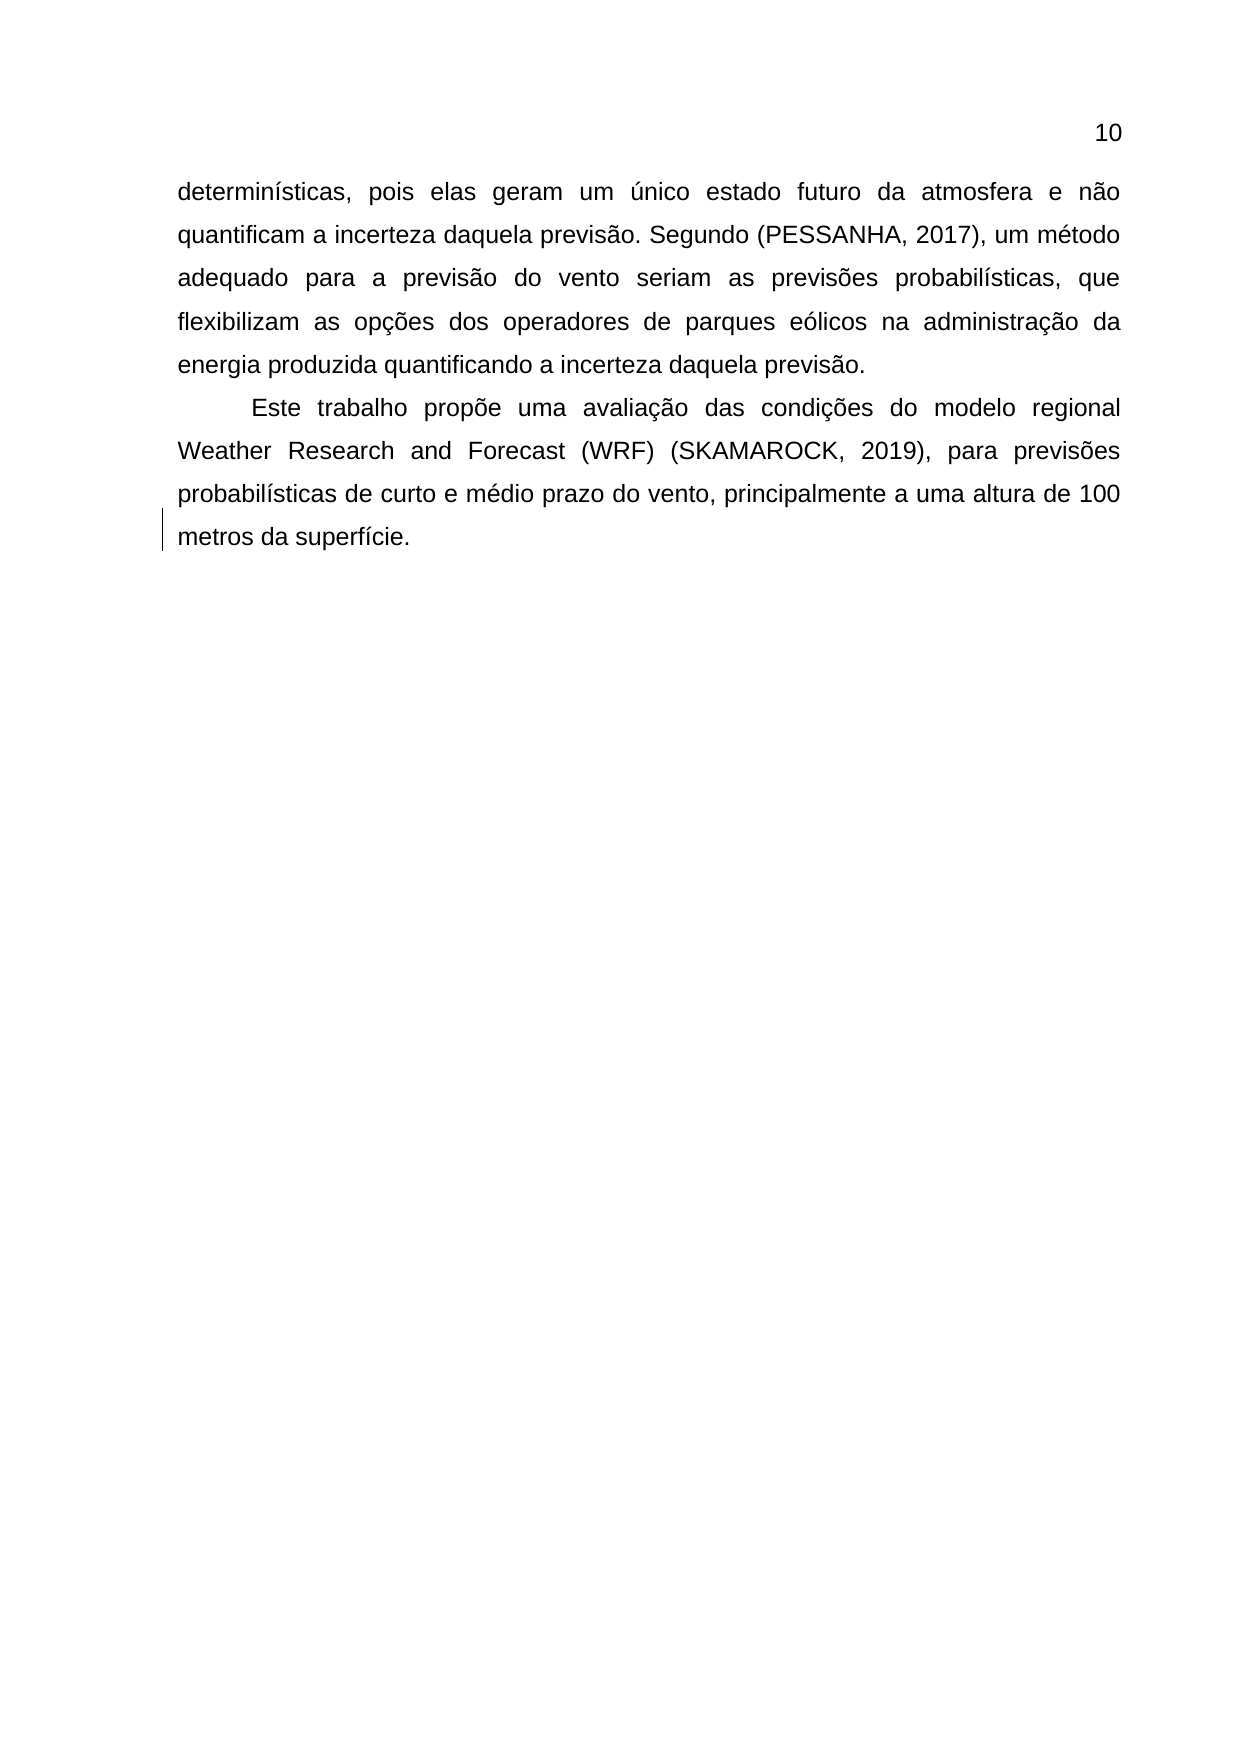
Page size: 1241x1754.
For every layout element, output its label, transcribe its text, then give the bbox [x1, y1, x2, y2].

text determinísticas, pois elas geram um único estado futuro da atmosfera e não quantificam a incerteza daquela previsão. Segundo (PESSANHA, 2017), um método adequado para a previsão do vento seriam as previsões probabilísticas, que flexibilizam as opções dos operadores de parques eólicos na administração da energia produzida quantificando a incerteza daquela previsão. [177, 177, 1122, 378]
text Este trabalho propõe uma avaliação das condições do modelo regional Weather Research and Forecast (WRF) (SKAMAROCK, 2019), para previsões probabilísticas de curto e médio prazo do vento, principalmente a uma altura de 100 metros da superfície. [177, 393, 1122, 551]
